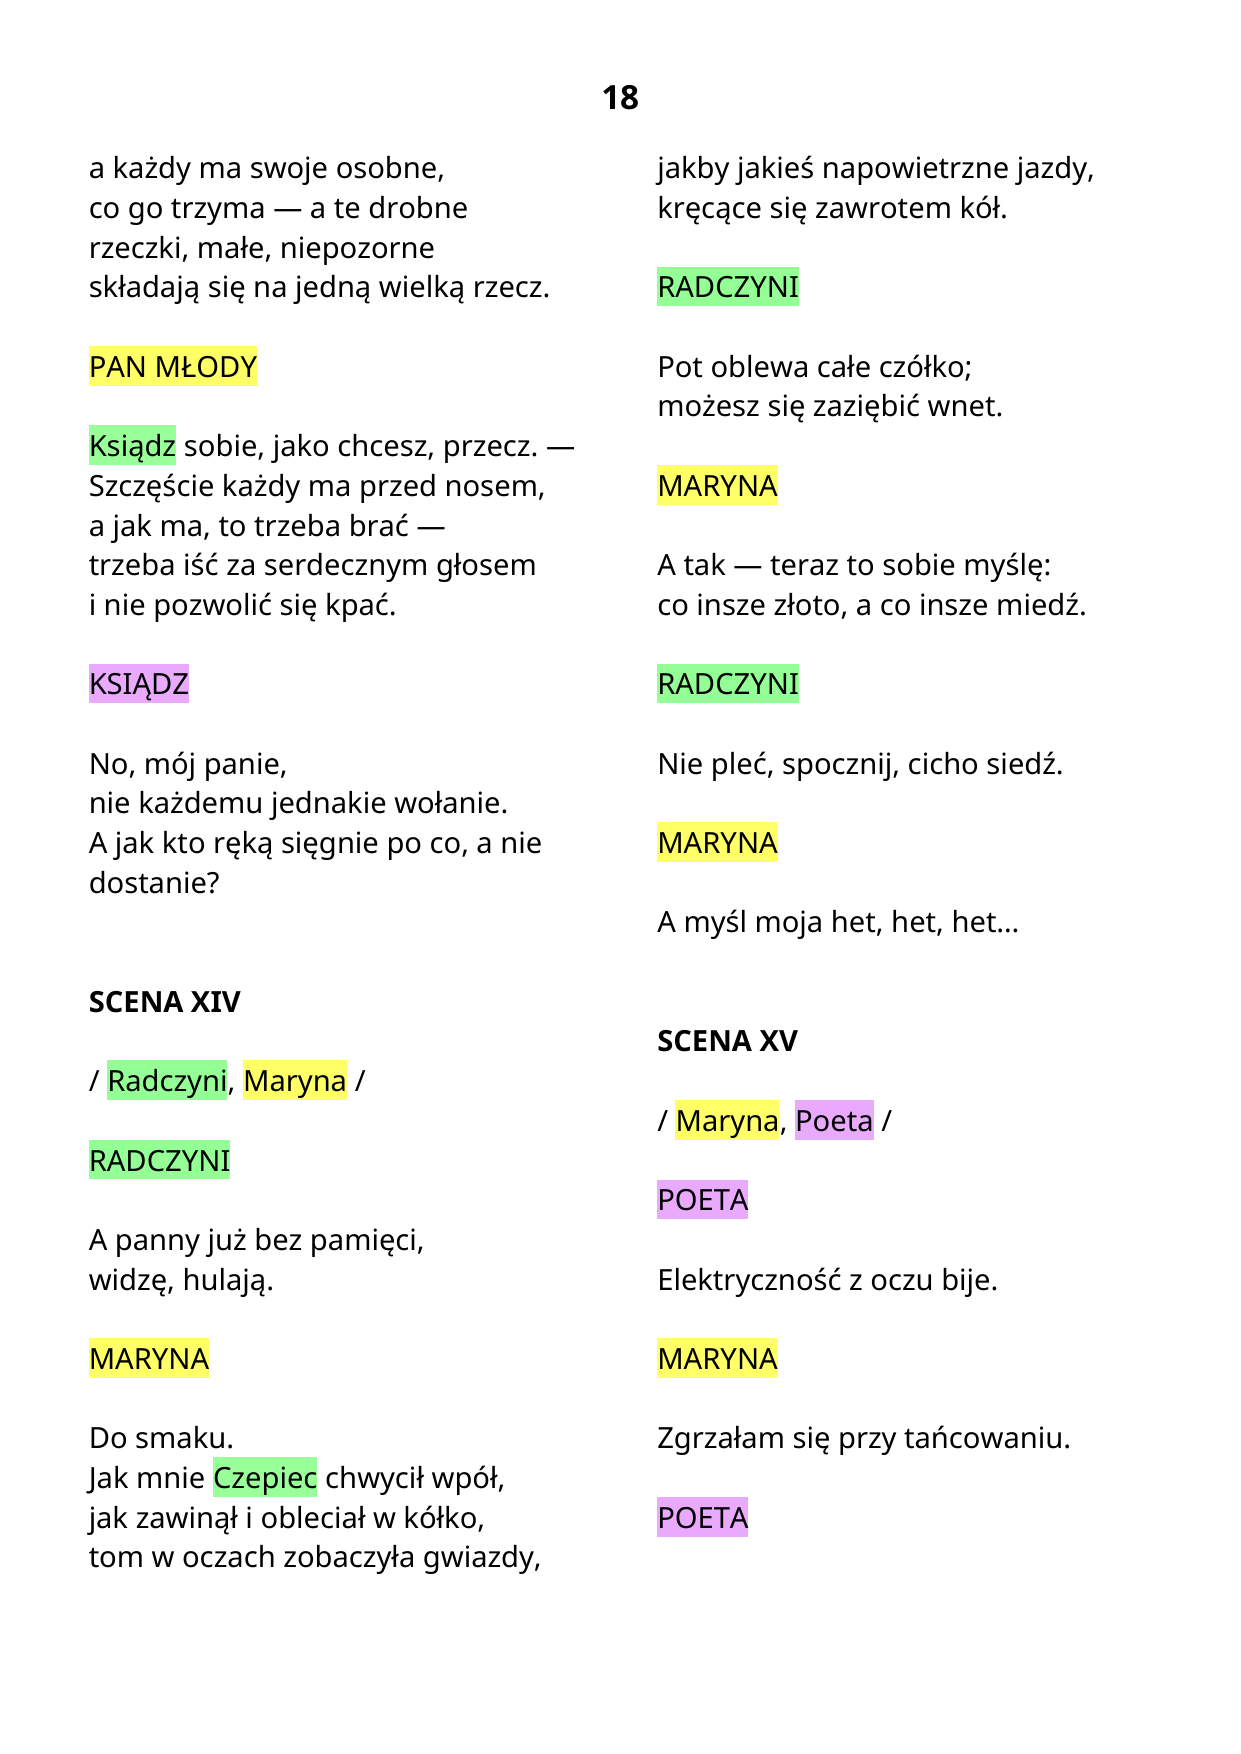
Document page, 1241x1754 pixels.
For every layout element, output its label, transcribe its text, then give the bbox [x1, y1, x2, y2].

text trzeba iść za serdecznym głosem [88, 544, 583, 584]
text MARYNA [657, 822, 1152, 862]
text Zgrzałam się przy tańcowaniu. [657, 1418, 1152, 1457]
text co go trzyma — a te drobne [88, 187, 583, 227]
text / Maryna, Poeta / [657, 1100, 1152, 1140]
text a każdy ma swoje osobne, [88, 148, 583, 187]
text i nie pozwolić się kpać. [88, 584, 583, 624]
text widzę, hulają. [88, 1259, 583, 1298]
text RADCZYNI [657, 663, 1152, 703]
text Nie pleć, spocznij, cicho siedź. [657, 743, 1152, 783]
text składają się na jedną wielką rzecz. [88, 267, 583, 306]
text możesz się zaziębić wnet. [657, 386, 1152, 425]
text PAN MŁODY [88, 346, 583, 386]
text Pot oblewa całe czółko; [657, 346, 1152, 386]
text nie każdemu jednakie wołanie. [88, 783, 583, 822]
text A tak — teraz to sobie myślę: [657, 544, 1152, 584]
text tom w oczach zobaczyła gwiazdy, [88, 1537, 583, 1576]
text co insze złoto, a co insze miedź. [657, 584, 1152, 624]
text KSIĄDZ [88, 663, 583, 703]
text A panny już bez pamięci, [88, 1219, 583, 1259]
text Ksiądz sobie, jako chcesz, przecz. — [88, 425, 583, 465]
text rzeczki, małe, niepozorne [88, 227, 583, 267]
text A jak kto ręką sięgnie po co, a nie dostanie? [88, 822, 583, 902]
text RADCZYNI [88, 1140, 583, 1179]
text Jak mnie Czepiec chwycił wpół, [88, 1457, 583, 1497]
text MARYNA [88, 1338, 583, 1378]
text Elektryczność z oczu bije. [657, 1259, 1152, 1298]
text A myśl moja het, het, het… [657, 902, 1152, 941]
text jakby jakieś napowietrzne jazdy, [657, 148, 1152, 187]
text Szczęście każdy ma przed nosem, [88, 465, 583, 505]
text jak zawinął i obleciał w kółko, [88, 1497, 583, 1537]
text kręcące się zawrotem kół. [657, 187, 1152, 227]
text MARYNA [657, 465, 1152, 505]
text MARYNA [657, 1338, 1152, 1378]
text a jak ma, to trzeba brać — [88, 505, 583, 544]
text POETA [657, 1497, 1152, 1537]
text No, mój panie, [88, 743, 583, 783]
text / Radczyni, Maryna / [88, 1060, 583, 1100]
text Do smaku. [88, 1418, 583, 1457]
text RADCZYNI [657, 267, 1152, 306]
text SCENA XV [657, 1021, 1152, 1060]
text SCENA XIV [88, 981, 583, 1021]
text POETA [657, 1179, 1152, 1219]
